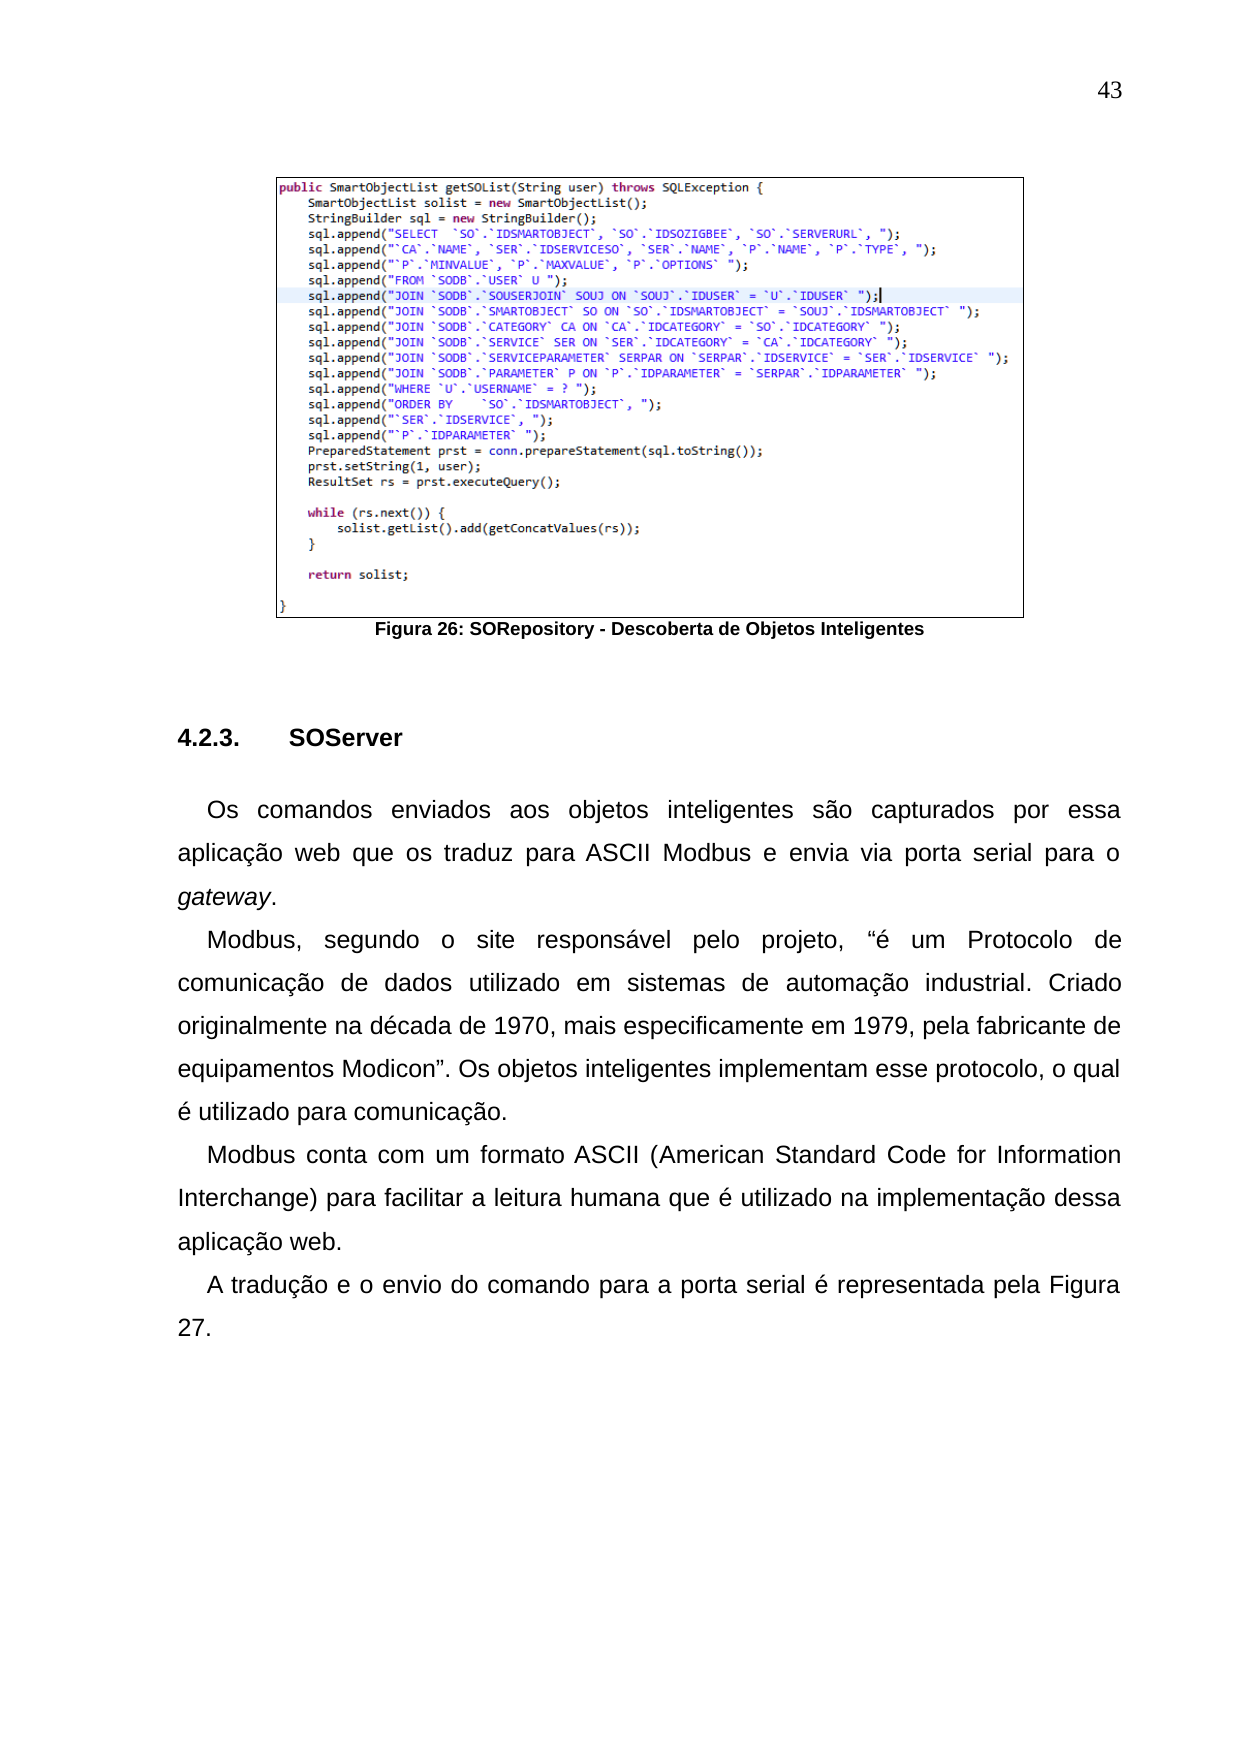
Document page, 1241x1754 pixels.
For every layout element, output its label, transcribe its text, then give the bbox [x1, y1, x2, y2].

list SOServer [177, 723, 1122, 752]
text A tradução e o envio do comando para a porta serial é representada pela Figura 27. [177, 1270, 1122, 1342]
text Figura 26: SORepository - Descoberta de Objetos Inteligentes [276, 618, 1023, 639]
text Modbus conta com um formato ASCII (American Standard Code for Information Interchange) para facilitar a leitura humana que é utilizado na implementação dessa aplicação web. [177, 1140, 1122, 1255]
text Modbus, segundo o site responsável pelo projeto, “é um Protocolo de comunicação de dados utilizado em sistemas de automação industrial. Criado originalmente na década de 1970, mais especificamente em 1979, pela fabricante de equipamentos Modicon”. Os objetos inteligentes implementam esse protocolo, o qual é utilizado para comunicação. [177, 925, 1122, 1126]
picture [277, 178, 1023, 617]
text Os comandos enviados aos objetos inteligentes são capturados por essa aplicação web que os traduz para ASCII Modbus e envia via porta serial para o gateway. [177, 795, 1122, 910]
